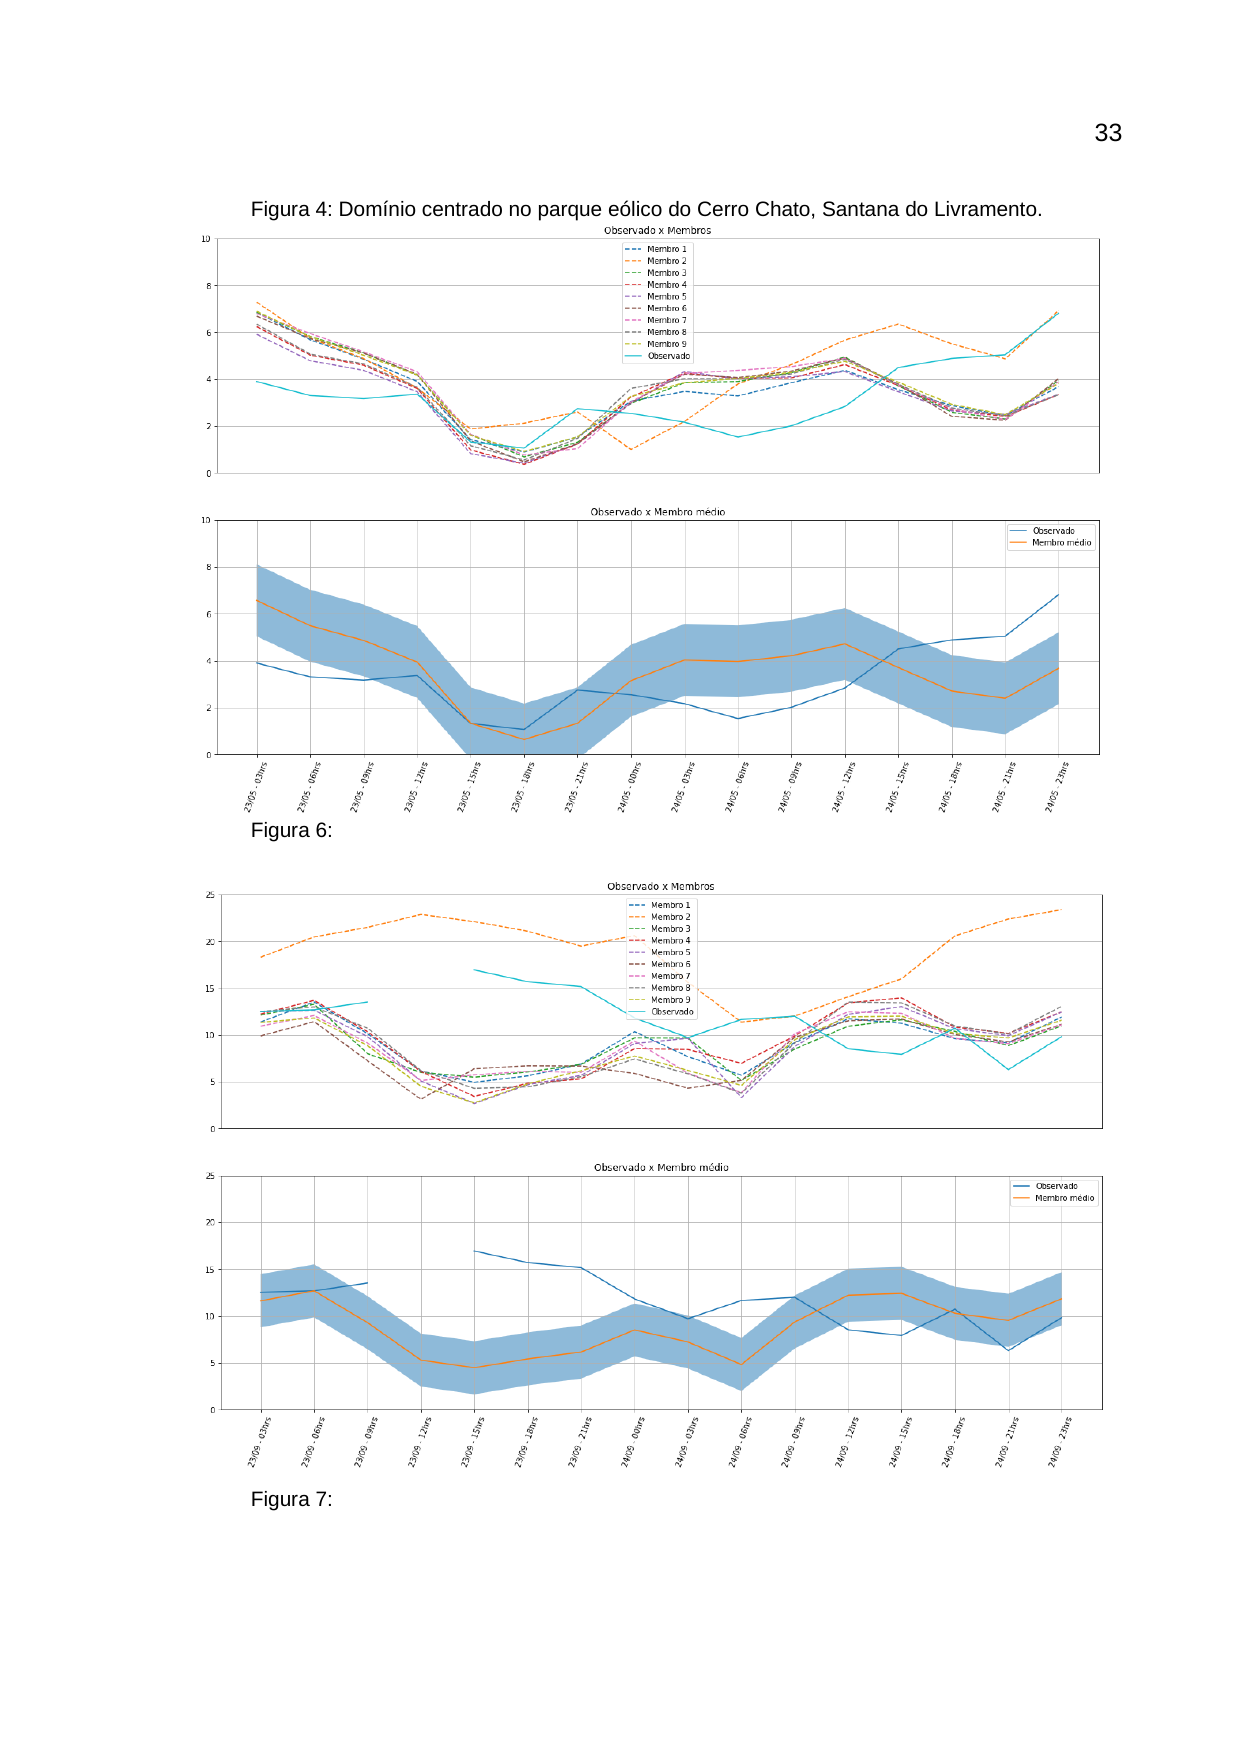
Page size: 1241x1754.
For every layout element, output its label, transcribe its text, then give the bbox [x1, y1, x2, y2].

picture [196, 221, 1104, 818]
text Figura 6: [177, 221, 1122, 841]
text Figura 4: Domínio centrado no parque eólico do Cerro Chato, Santana do Livramento. [177, 177, 1122, 221]
text Figura 7: [177, 884, 1122, 1511]
picture [199, 876, 1107, 1473]
